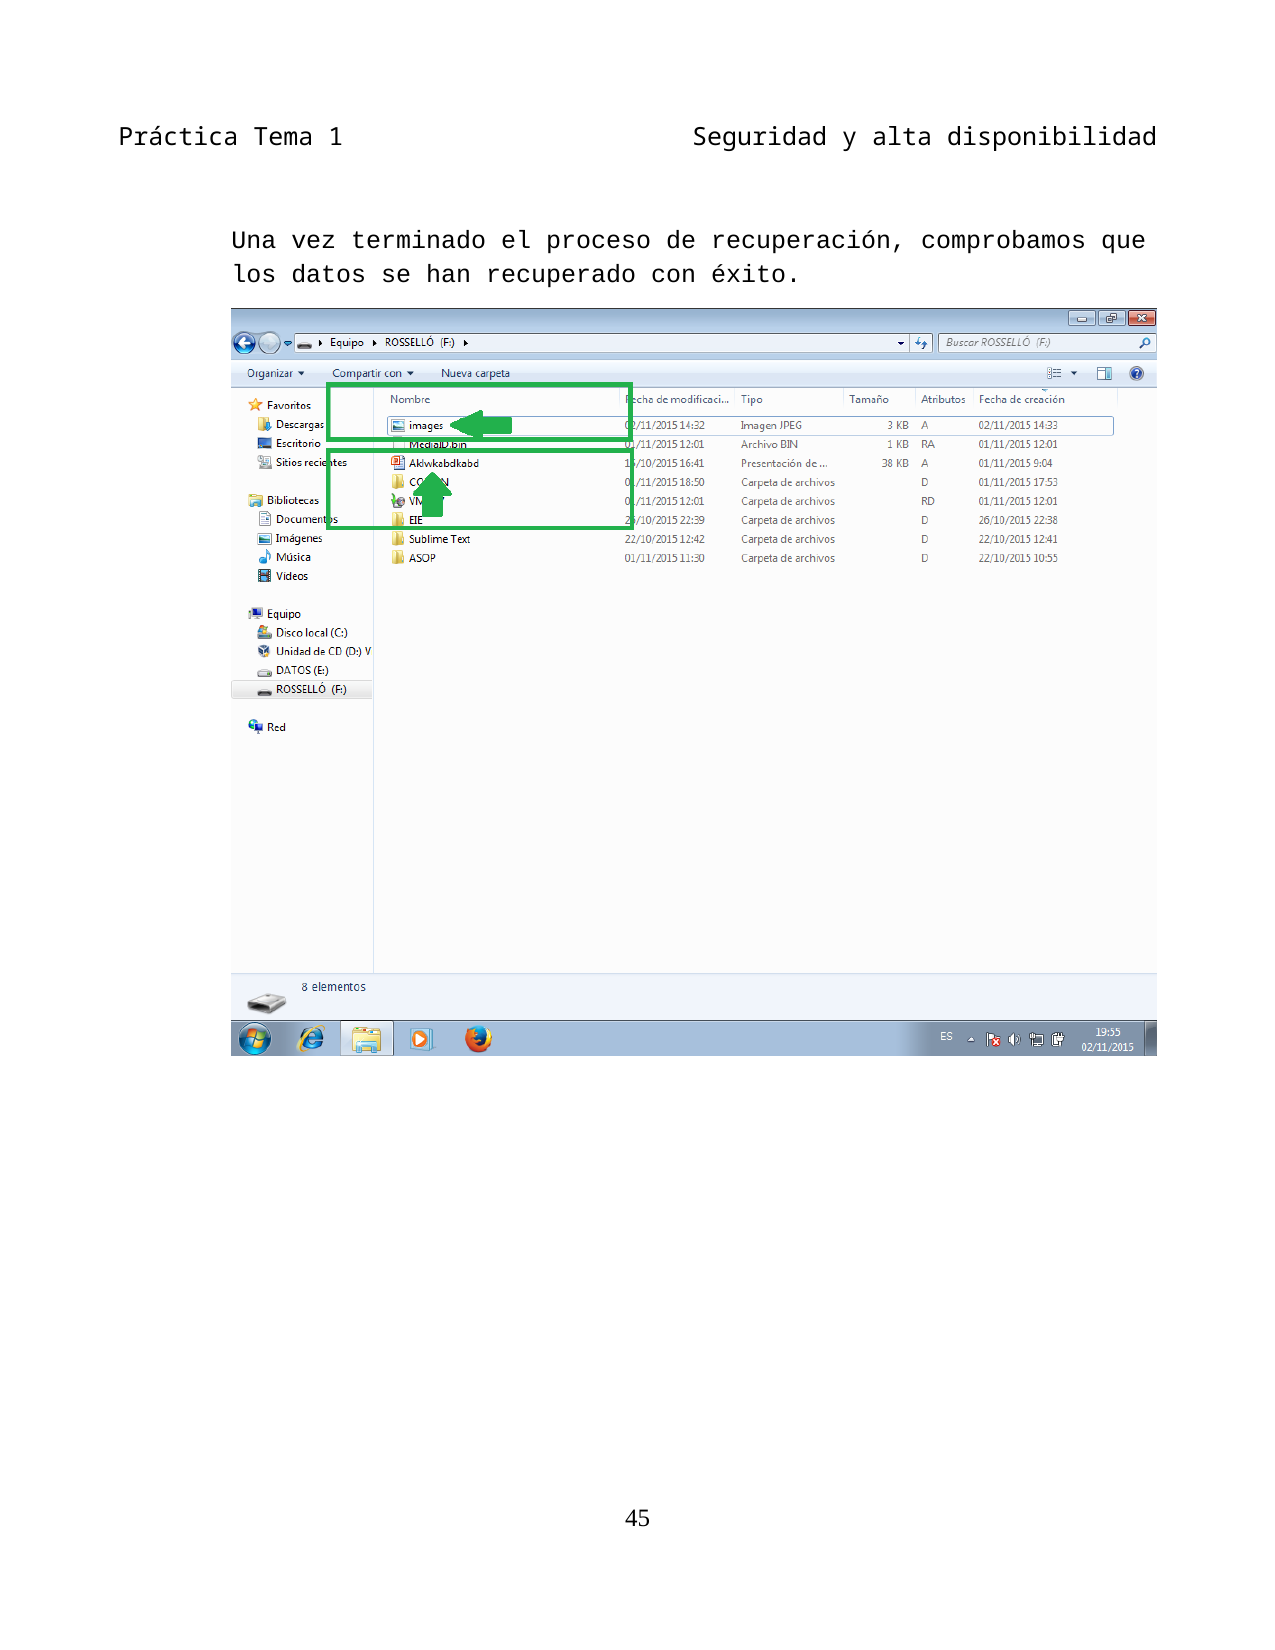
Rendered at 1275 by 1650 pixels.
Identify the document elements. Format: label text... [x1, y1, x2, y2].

picture [231, 308, 1157, 1056]
text Una vez terminado el proceso de recuperación, comprobamos que los datos se han recuperado con éxito. [231, 228, 1157, 290]
